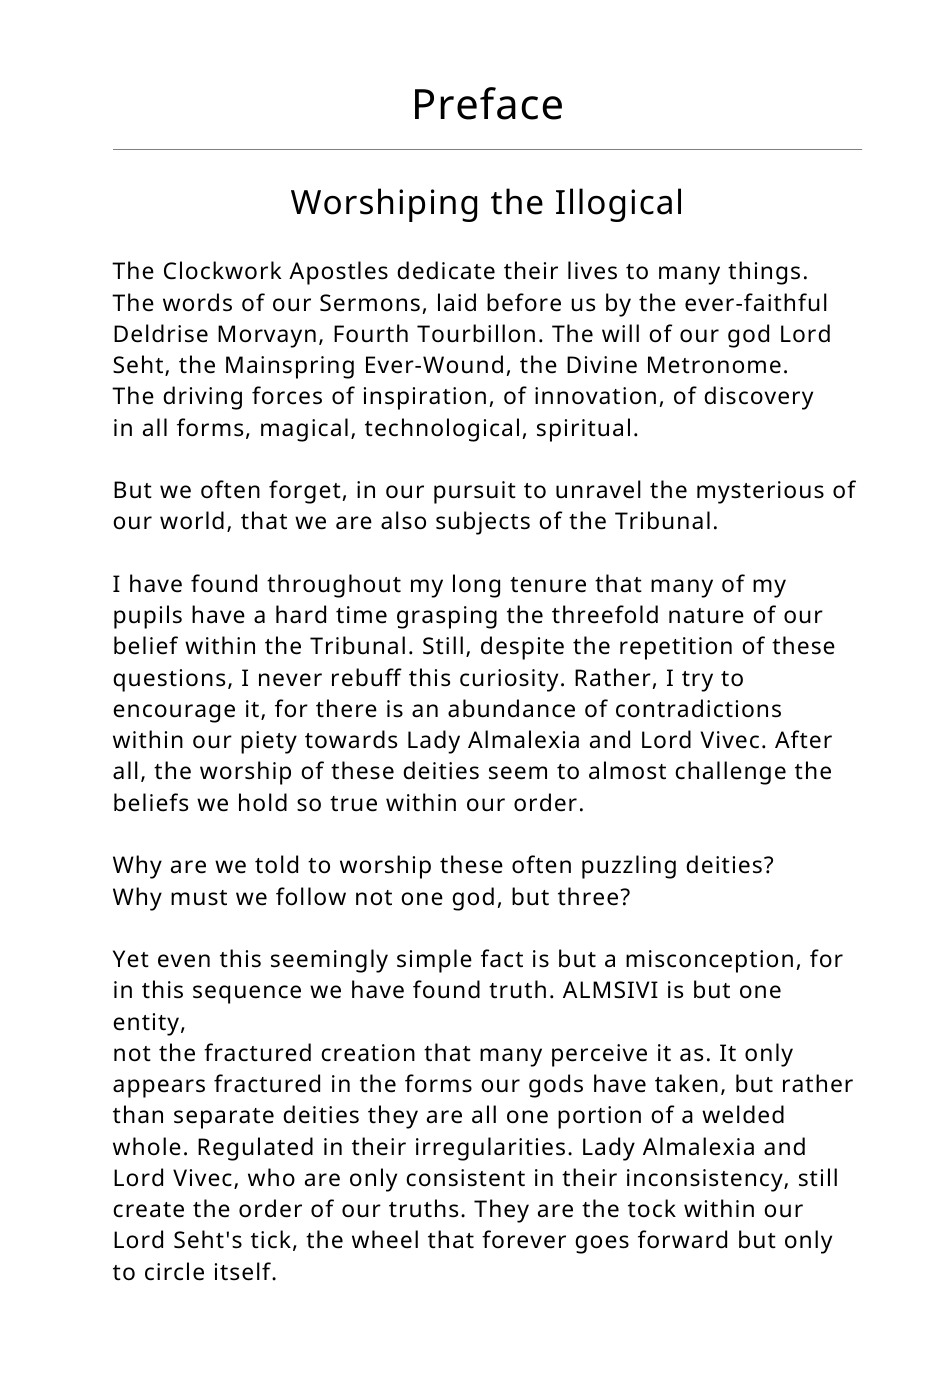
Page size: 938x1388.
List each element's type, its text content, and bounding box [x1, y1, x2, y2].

text Why are we told to worship these often puzzling deities? Why must we follow not one god, but three? [112, 849, 862, 912]
text Preface [112, 75, 862, 132]
text I have found throughout my long tenure that many of my pupils have a hard time grasping the threefold nature of our belief within the Tribunal. Still, despite the repetition of these questions, I never rebuff this curiosity. Rather, I try to encourage it, for there is an abundance of contradictions within our piety towards Lady Almalexia and Lord Vivec. After all, the worship of these deities seem to almost challenge the beliefs we hold so true within our order. [112, 568, 862, 818]
text But we often forget, in our pursuit to unravel the mysterious of our world, that we are also subjects of the Tribunal. [112, 474, 862, 537]
text Yet even this seemingly simple fact is but a misconception, for in this sequence we have found truth. ALMSIVI is but one entity, not the fractured creation that many perceive it as. It only appears fractured in the forms our gods have taken, but rather than separate deities they are all one portion of a welded whole. Regulated in their irregularities. Lady Almalexia and Lord Vivec, who are only consistent in their inconsistency, still create the order of our truths. They are the tock within our Lord Seht's tick, the wheel that forever goes forward but only to circle itself. [112, 943, 862, 1287]
text Worshiping the Illogical [112, 179, 862, 224]
text The Clockwork Apostles dedicate their lives to many things. The words of our Sermons, laid before us by the ever-faithful Deldrise Morvayn, Fourth Tourbillon. The will of our god Lord Seht, the Mainspring Ever-Wound, the Divine Metronome. The driving forces of inspiration, of innovation, of discovery in all forms, magical, technological, spiritual. [112, 255, 862, 443]
